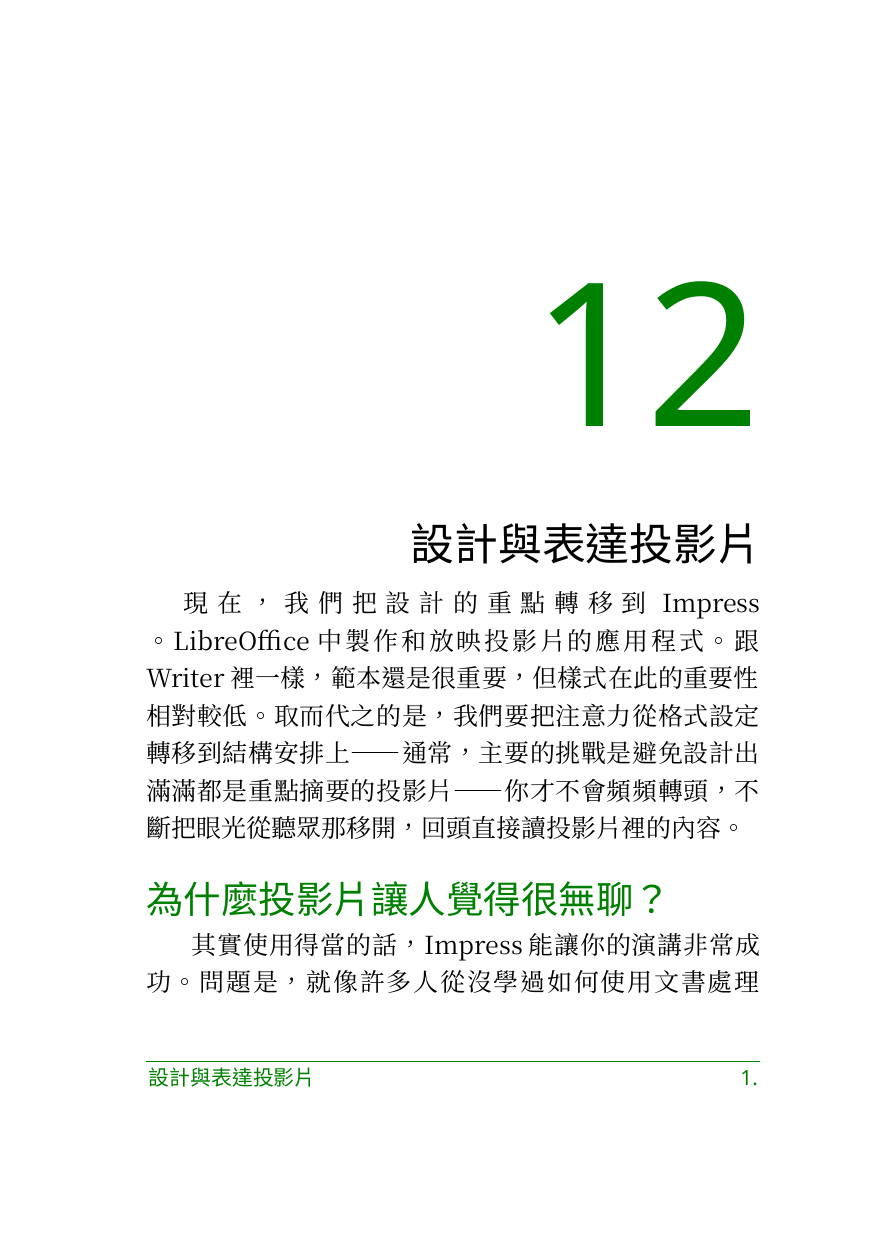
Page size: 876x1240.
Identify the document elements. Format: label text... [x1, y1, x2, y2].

subtitle 為什麼投影片讓人覺得很無聊？ [146, 870, 760, 924]
text 12 [146, 212, 760, 485]
subtitle 設計與表達投影片 [146, 510, 760, 573]
text 其實使用得當的話，Impress能讓你的演講非常成功。問題是，就像許多人從沒學過如何使用文書處理 [146, 924, 760, 999]
text 現在，我們把設計的重點轉移到Impress 。LibreOffice中製作和放映投影片的應用程式。跟Writer裡一樣，範本還是很重要，但樣式在此的重要性相對較低。取而代之的是，我們要把注意力從格式設定轉移到結構安排上——通常，主要的挑戰是避免設計出滿滿都是重點摘要的投影片——你才不會頻頻轉頭，不斷把眼光從聽眾那移開，回頭直接讀投影片裡的內容。 [146, 583, 760, 845]
